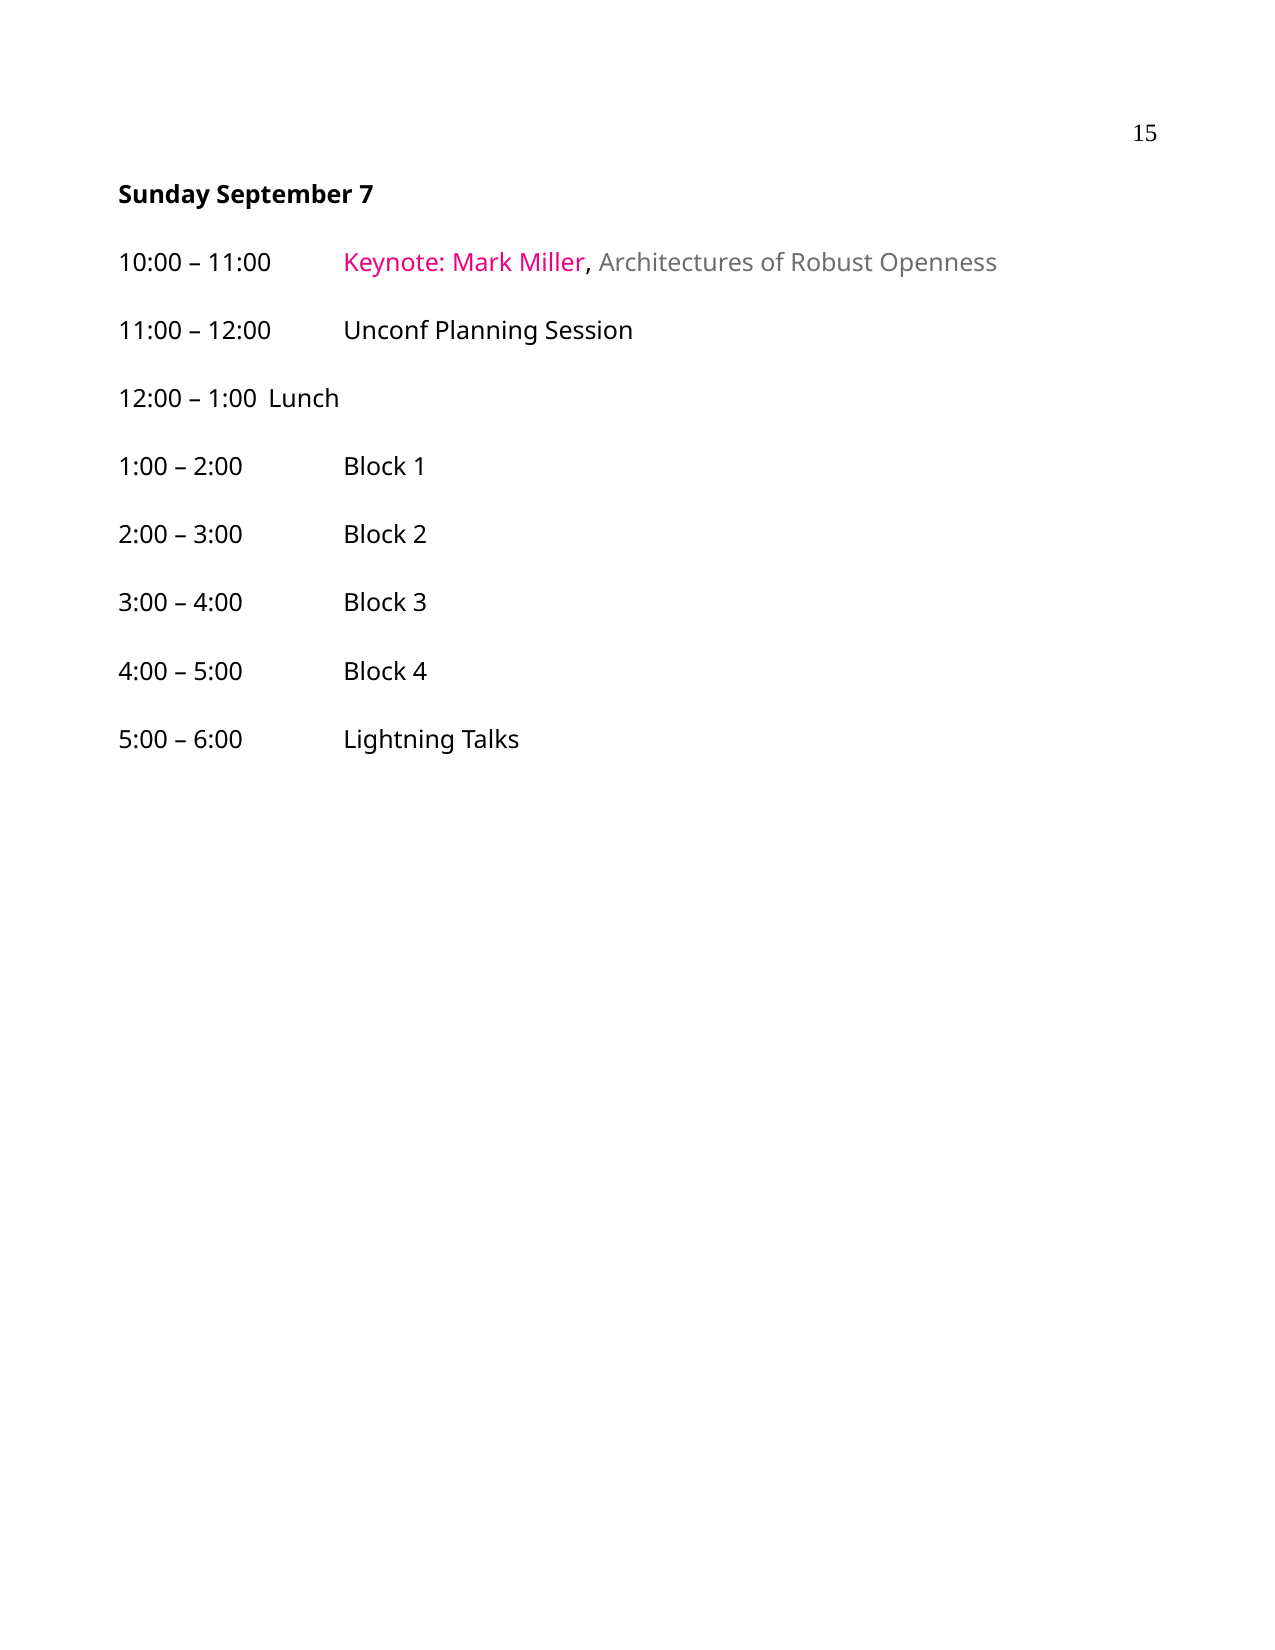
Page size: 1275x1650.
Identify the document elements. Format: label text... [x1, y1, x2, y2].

text Sunday September 7 [118, 176, 1157, 210]
text 1:00 – 2:00 Block 1 [118, 449, 1157, 483]
text 12:00 – 1:00 Lunch [118, 381, 1157, 415]
text 5:00 – 6:00 Lightning Talks [118, 721, 1157, 755]
text 3:00 – 4:00 Block 3 [118, 585, 1157, 619]
text 4:00 – 5:00 Block 4 [118, 653, 1157, 687]
text 10:00 – 11:00 Keynote: Mark Miller, Architectures of Robust Openness [118, 244, 1157, 278]
text 2:00 – 3:00 Block 2 [118, 517, 1157, 551]
text 11:00 – 12:00 Unconf Planning Session [118, 313, 1157, 347]
